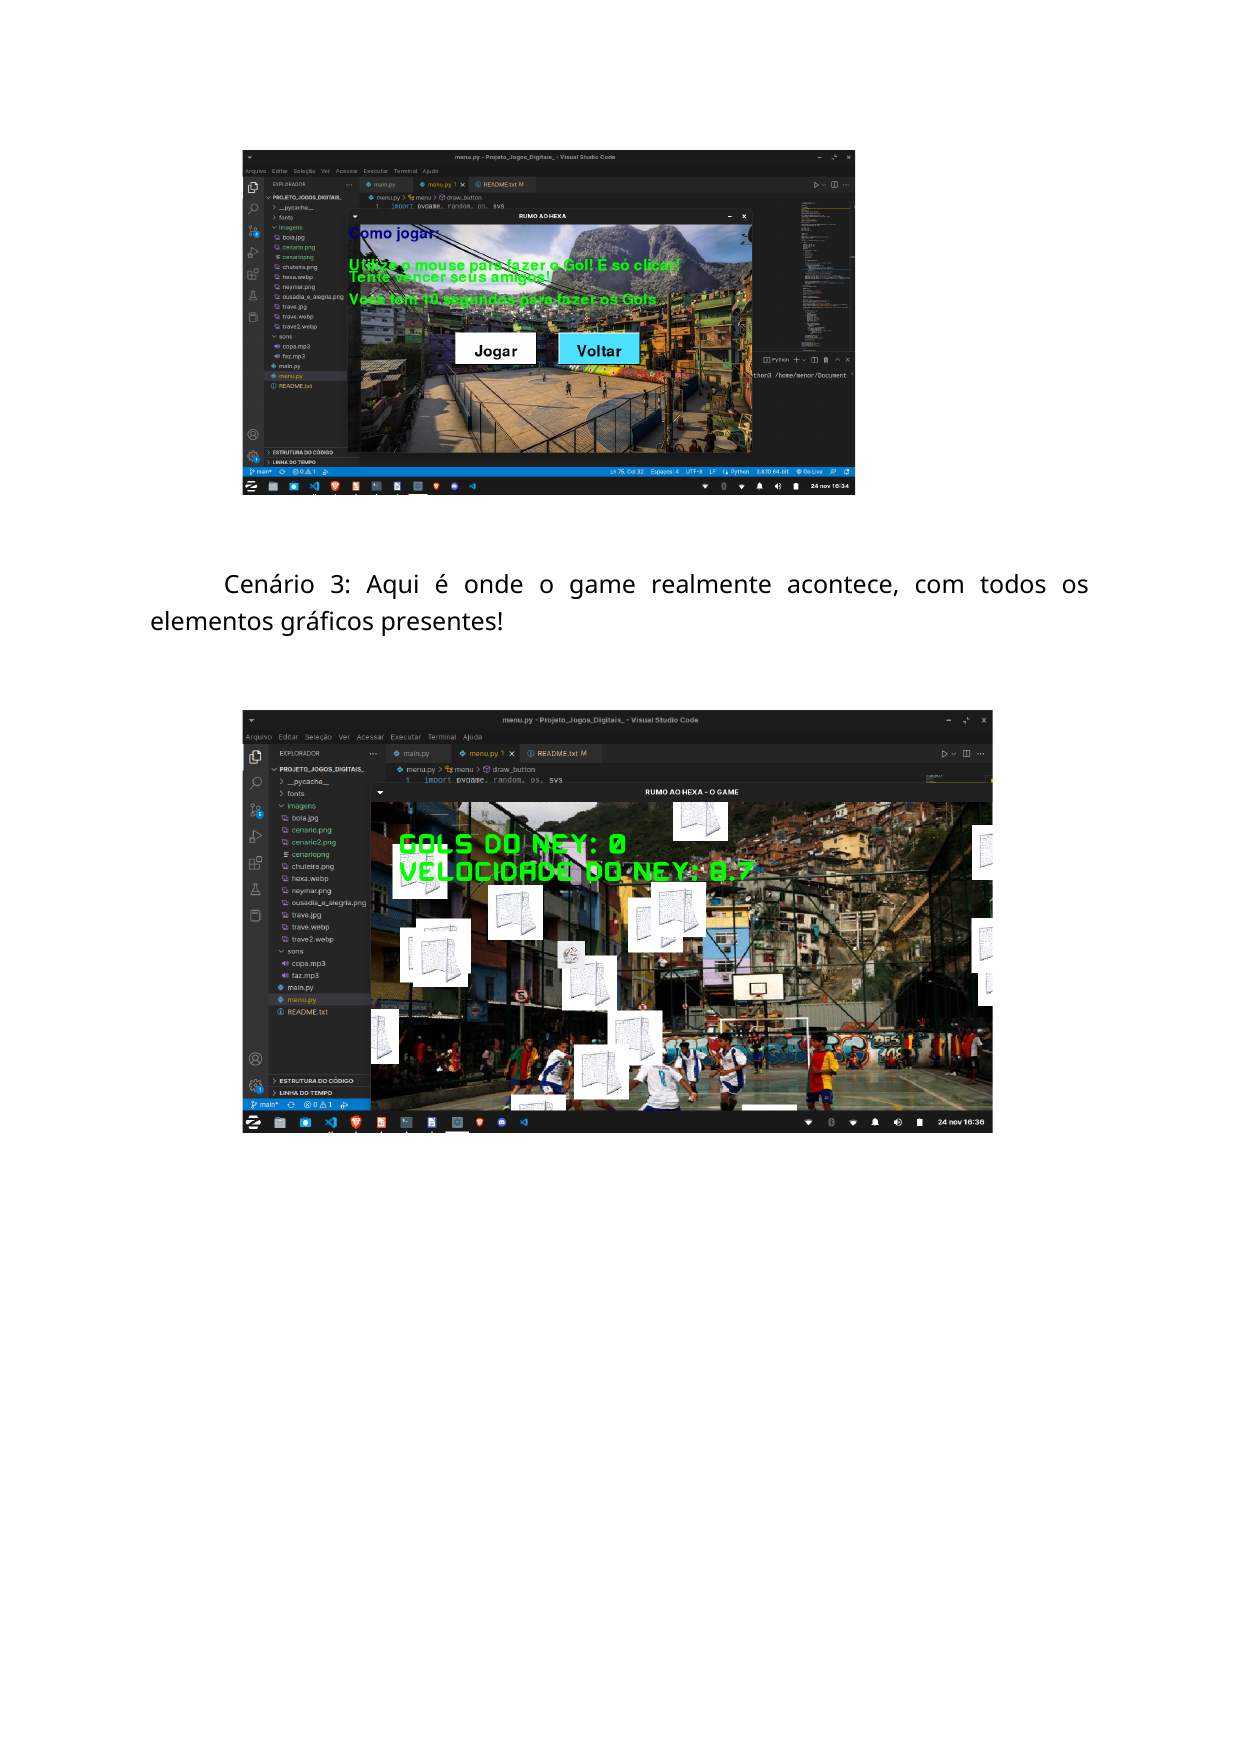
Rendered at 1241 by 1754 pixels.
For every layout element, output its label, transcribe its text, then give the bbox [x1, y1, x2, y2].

picture [242, 710, 993, 1133]
picture [242, 150, 855, 495]
text Cenário 3: Aqui é onde o game realmente acontece, com todos os elementos gráficos presentes! [150, 567, 1090, 638]
